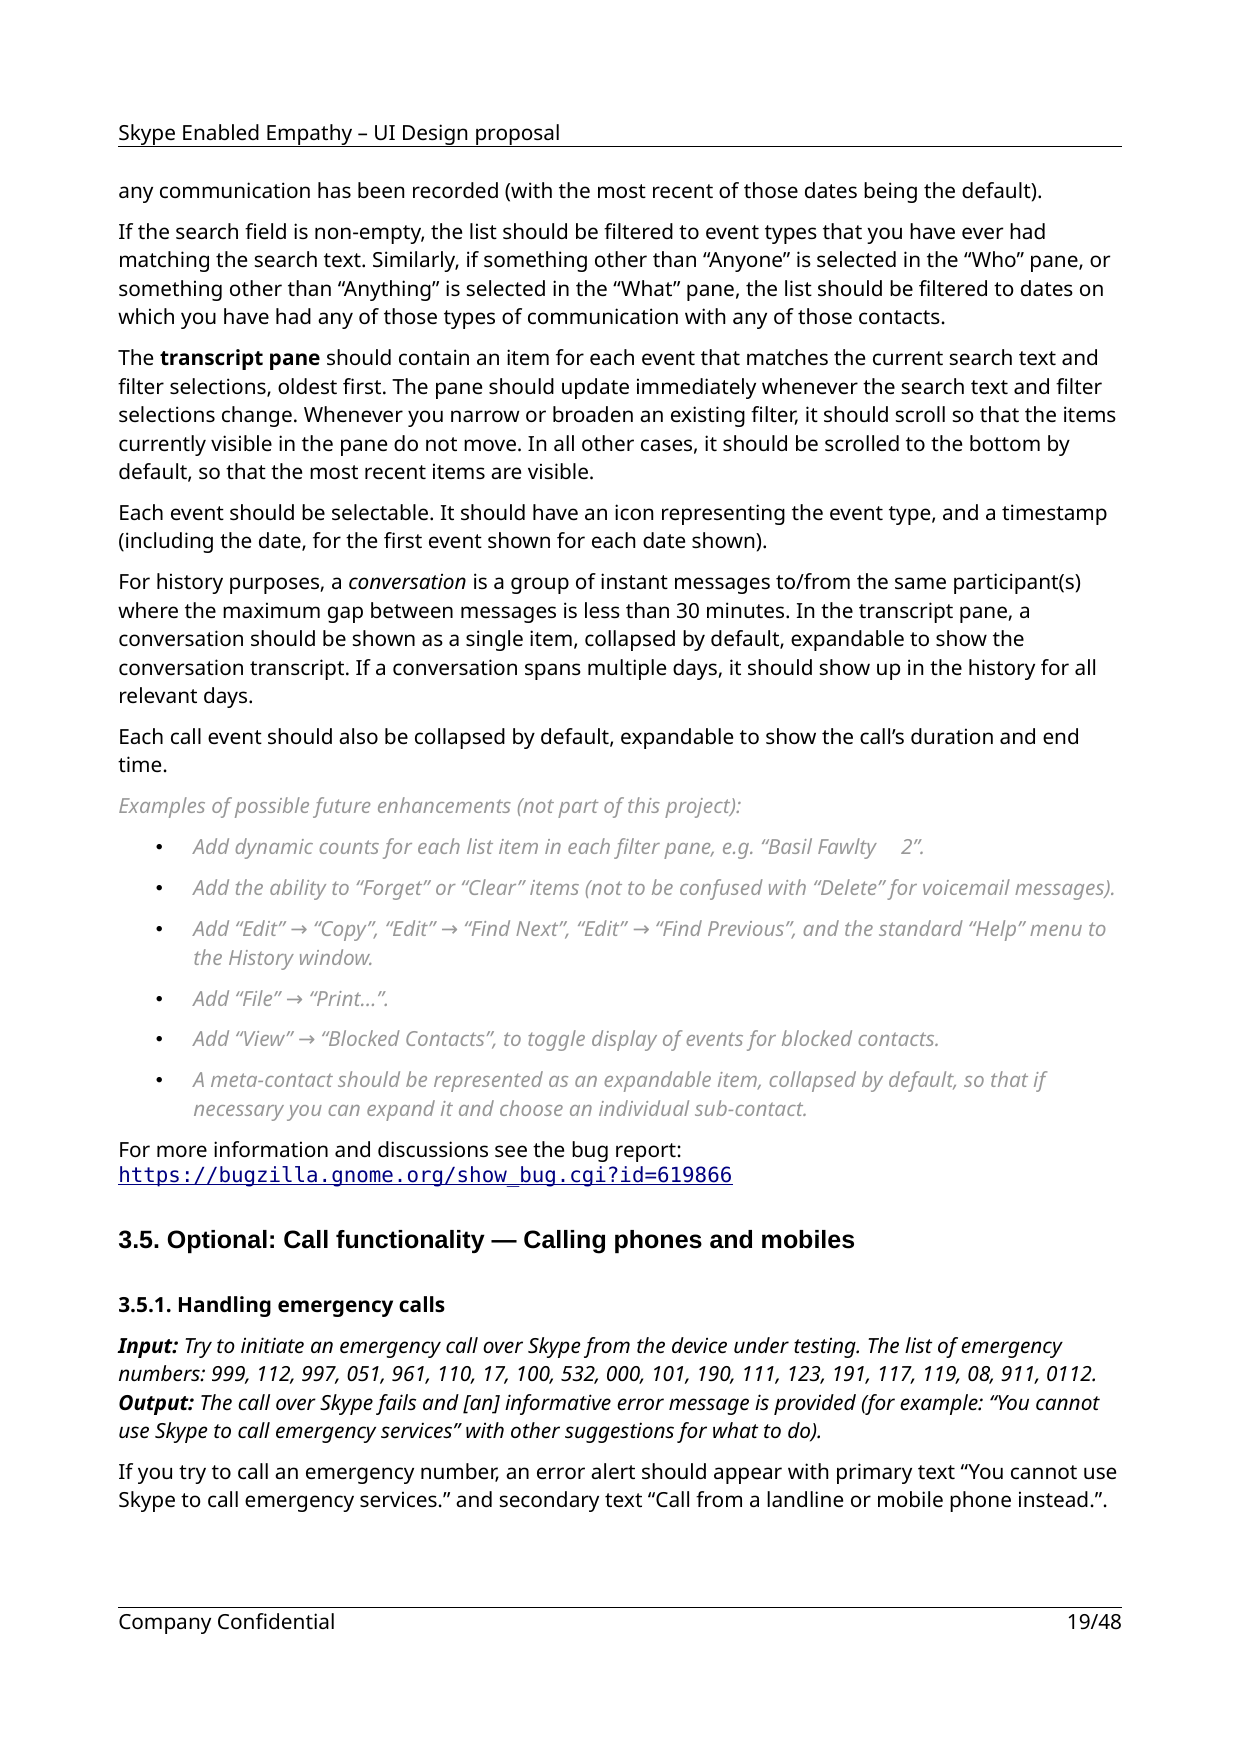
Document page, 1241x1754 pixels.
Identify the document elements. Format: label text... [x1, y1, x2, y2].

list Add “Edit” → “Copy”, “Edit” → “Find Next”, “Edit” → “Find Previous”, and the standard “Help” menu to the History window. [156, 914, 1122, 971]
text Each call event should also be collapsed by default, expandable to show the call’s duration and end time. [118, 722, 1122, 779]
text any communication has been recorded (with the most recent of those dates being the default). [118, 176, 1122, 204]
text Each event should be selectable. It should have an icon representing the event type, and a timestamp (including the date, for the first event shown for each date shown). [118, 498, 1122, 555]
text If you try to call an emergency number, an error alert should appear with primary text “You cannot use Skype to call emergency services.” and secondary text “Call from a landline or mobile phone instead.”. [118, 1457, 1122, 1514]
list Add “File” → “Print…”. [156, 984, 1122, 1012]
text Input: Try to initiate an emergency call over Skype from the device under testing. The list of emergency numbers: 999, 112, 997, 051, 961, 110, 17, 100, 532, 000, 101, 190, 111, 123, 191, 117, 119, 08, 911, 0112. Output: The call over Skype fails and [an] informative error message is provided (for example: “You cannot use Skype to call emergency services” with other suggestions for what to do). [118, 1331, 1122, 1444]
list Add the ability to “Forget” or “Clear” items (not to be confused with “Delete” for voicemail messages). [156, 873, 1122, 902]
text Examples of possible future enhancements (not part of this project): [118, 791, 1122, 820]
text For history purposes, a conversation is a group of instant messages to/from the same participant(s) where the maximum gap between messages is less than 30 minutes. In the transcript pane, a conversation should be shown as a single item, collapsed by default, expandable to show the conversation transcript. If a conversation spans multiple days, it should show up in the history for all relevant days. [118, 567, 1122, 709]
subtitle 3.5. Optional: Call functionality — Calling phones and mobiles [118, 1225, 1122, 1254]
list A meta-contact should be represented as an expandable item, collapsed by default, so that if necessary you can expand it and choose an individual sub-contact. [156, 1066, 1122, 1122]
list Add dynamic counts for each list item in each filter pane, e.g. “Basil Fawlty 2”. [156, 832, 1122, 861]
subtitle 3.5.1. Handling emergency calls [118, 1290, 1122, 1318]
text If the search field is non-empty, the list should be filtered to event types that you have ever had matching the search text. Similarly, if something other than “Anyone” is selected in the “Who” pane, or something other than “Anything” is selected in the “What” pane, the list should be filtered to dates on which you have had any of those types of communication with any of those contacts. [118, 217, 1122, 331]
text The transcript pane should contain an item for each event that matches the current search text and filter selections, oldest first. The pane should update immediately whenever the search text and filter selections change. Whenever you narrow or broaden an existing filter, it should scroll so that the items currently visible in the pane do not move. In all other cases, it should be scrolled to the bottom by default, so that the most recent items are visible. [118, 343, 1122, 486]
list Add “View” → “Blocked Contacts”, to toggle display of events for blocked contacts. [156, 1024, 1122, 1053]
text For more information and discussions see the bug report: https://bugzilla.gnome.org/show_bug.cgi?id=619866 [118, 1135, 1122, 1188]
